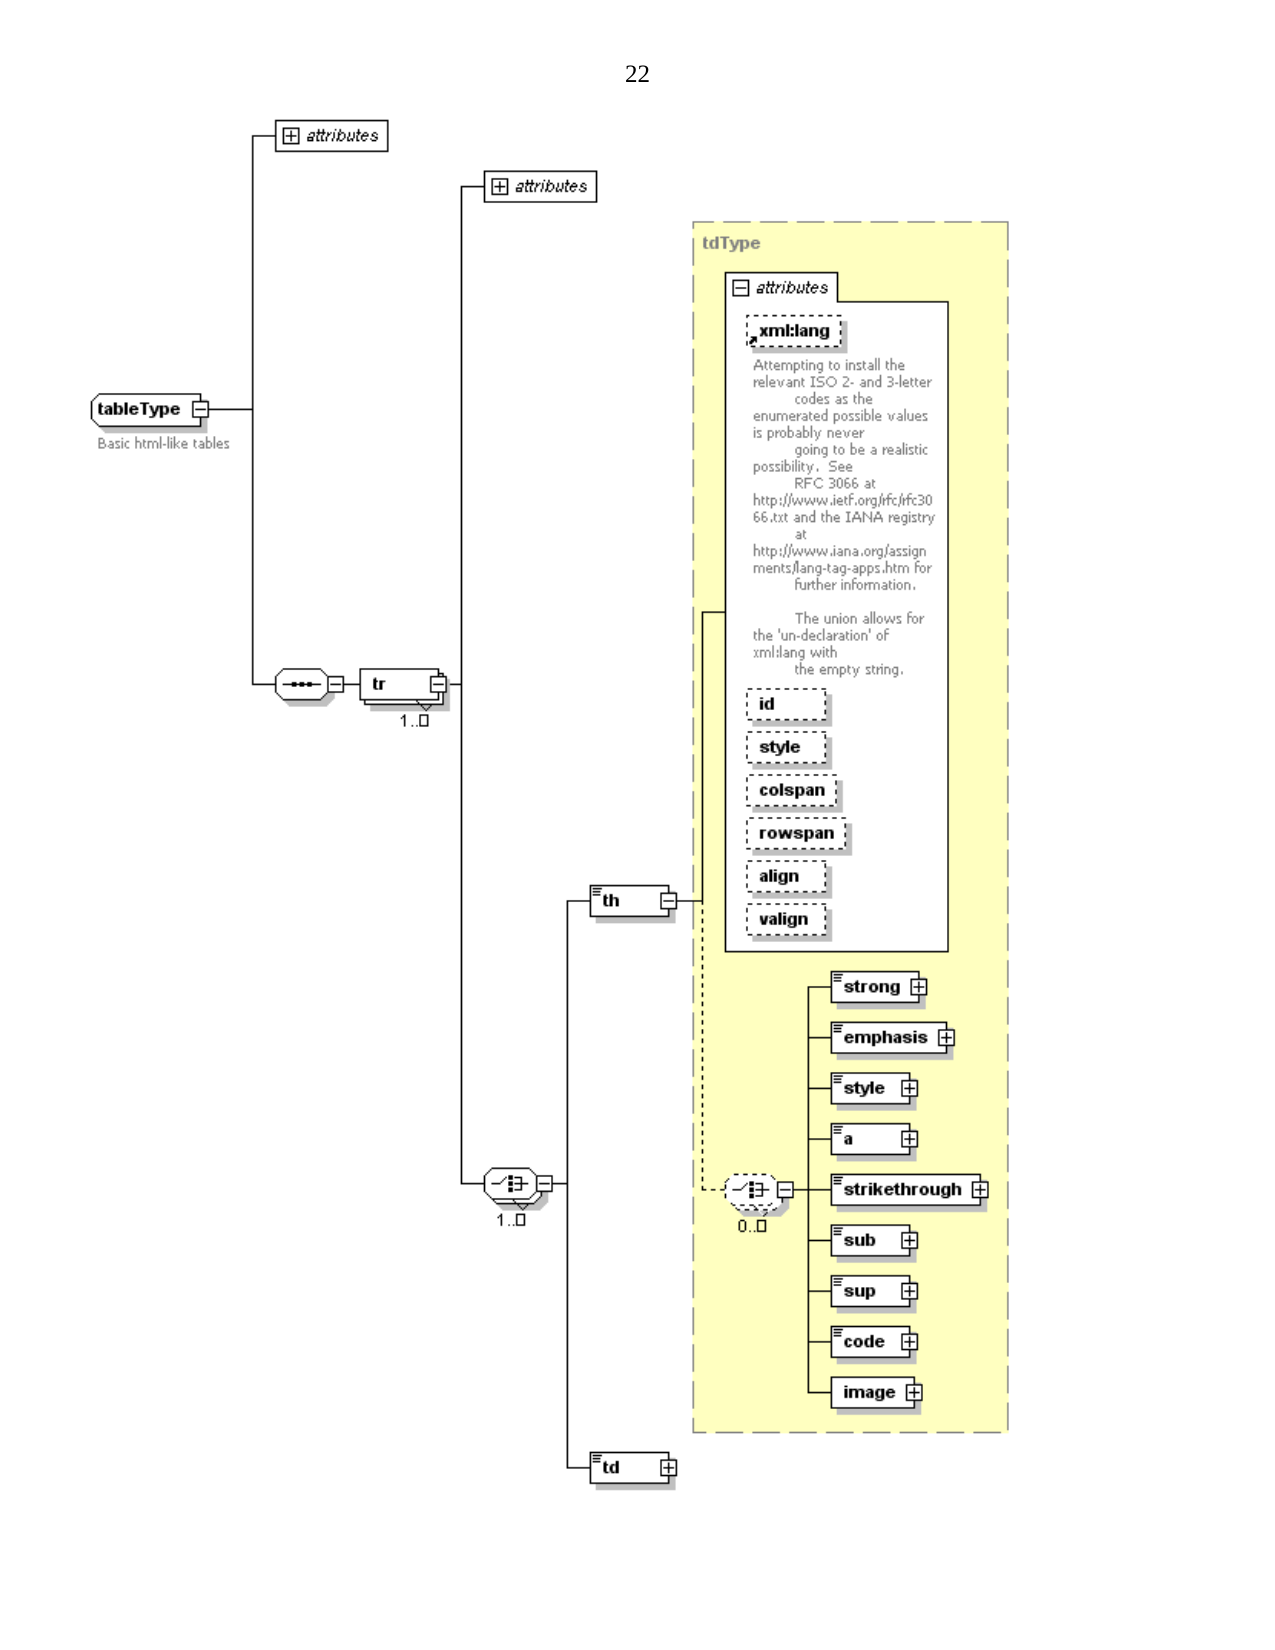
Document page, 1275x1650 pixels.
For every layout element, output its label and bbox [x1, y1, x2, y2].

picture [88, 117, 1012, 1495]
